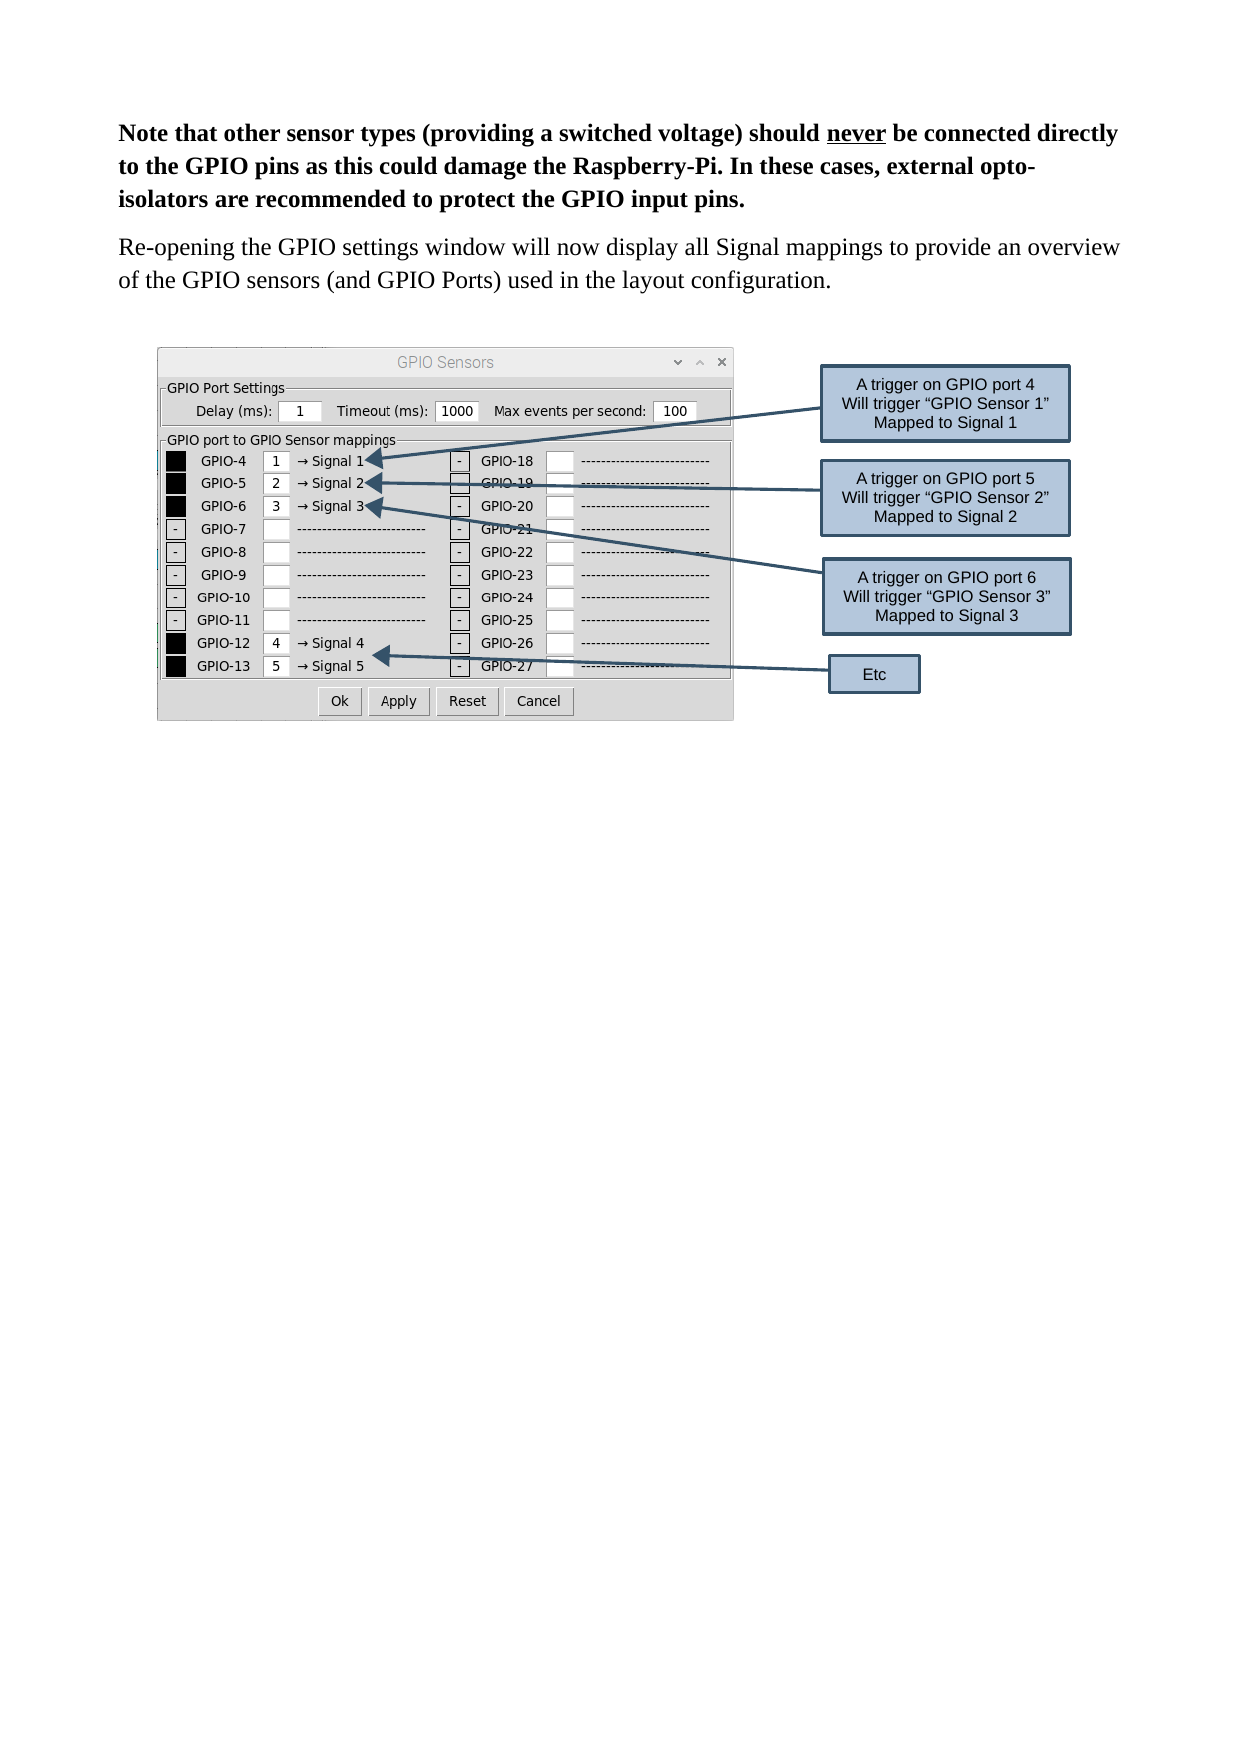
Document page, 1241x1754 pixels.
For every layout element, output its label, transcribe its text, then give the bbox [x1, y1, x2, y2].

text Note that other sensor types (providing a switched voltage) should never be connected directly to the GPIO pins as this could damage the Raspberry-Pi. In these cases, external opto-isolators are recommended to protect the GPIO input pins. [118, 118, 1122, 213]
text Re-opening the GPIO settings window will now display all Signal mappings to provide an overview of the GPIO sensors (and GPIO Ports) used in the layout configuration. [118, 232, 1122, 293]
picture [157, 347, 734, 721]
